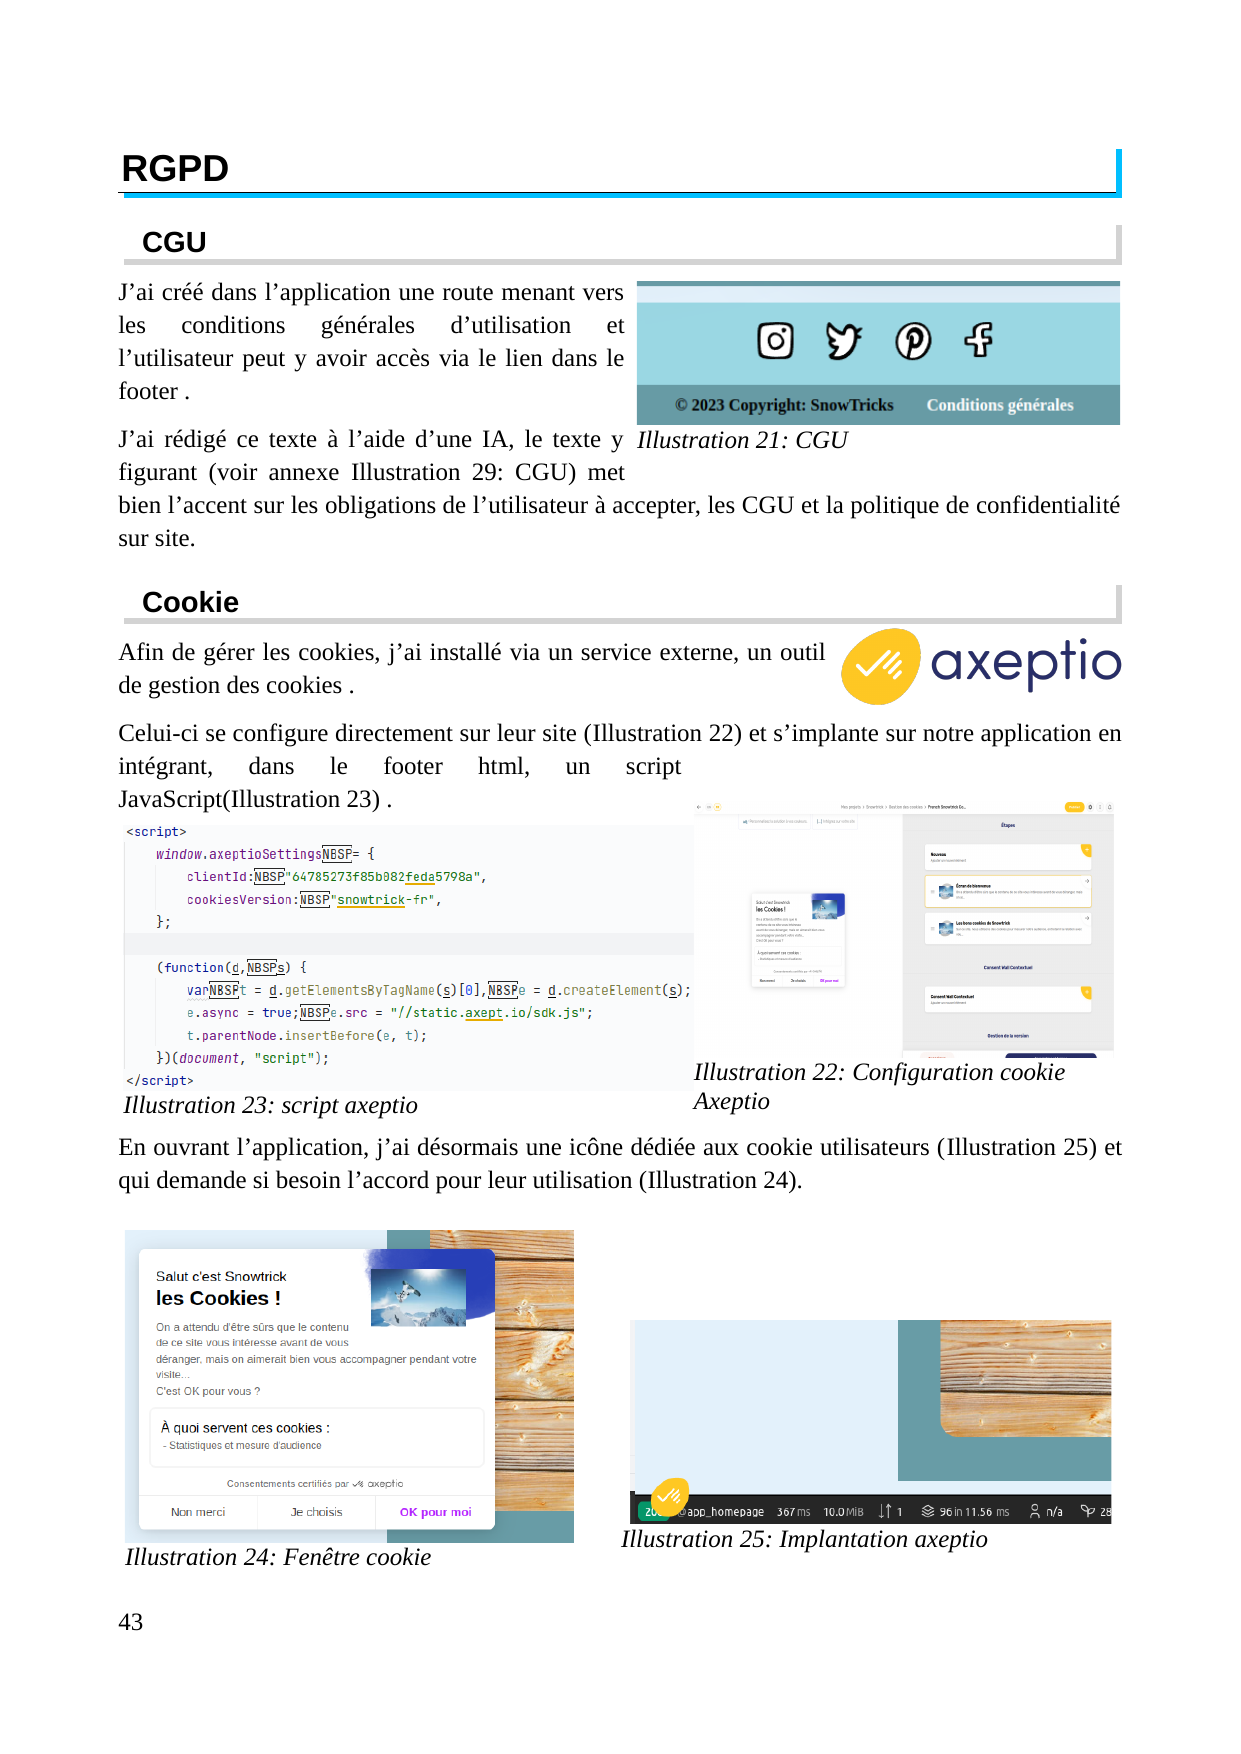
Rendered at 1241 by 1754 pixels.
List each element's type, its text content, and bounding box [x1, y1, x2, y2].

picture [123, 801, 1114, 1091]
text Illustration 22: Configuration cookie Axeptio [694, 1058, 1114, 1115]
text Illustration 21: CGU [637, 425, 1120, 453]
text Illustration 25: Implantation axeptio [621, 1333, 1122, 1553]
text Afin de gérer les cookies, j’ai installé via un service externe, un outil de gestion des cookies . [118, 637, 839, 699]
text Celui-ci se configure directement sur leur site (Illustration 22) et s’implante sur notre application en intégrant, dans le footer html, un script JavaScript(Illustration 23) . [118, 718, 1122, 812]
text Illustration 24: Fenêtre cookie [125, 1543, 574, 1571]
picture [630, 1320, 1112, 1524]
picture [636, 281, 1121, 425]
text En ouvrant l’application, j’ai désormais une icône dédiée aux cookie utilisateurs (Illustration 25) et qui demande si besoin l’accord pour leur utilisation (Illustration 24). [118, 831, 1122, 1193]
picture [124, 1230, 574, 1543]
text J’ai créé dans l’application une route menant vers les conditions générales d’utilisation et l’utilisateur peut y avoir accès via le lien dans le footer . [118, 269, 1122, 405]
subtitle CGU [118, 225, 1116, 259]
subtitle RGPD [118, 143, 1116, 192]
picture [839, 625, 1124, 707]
text Illustration 23: script axeptio [123, 1091, 694, 1119]
text J’ai rédigé ce texte à l’aide d’une IA, le texte y figurant (voir annexe Illustration 29: CGU) met bien l’accent sur les obligations de l’utilisateur à accepter, les CGU et la politique de confidentialité sur site. [118, 424, 1122, 552]
subtitle Cookie [118, 585, 1116, 619]
